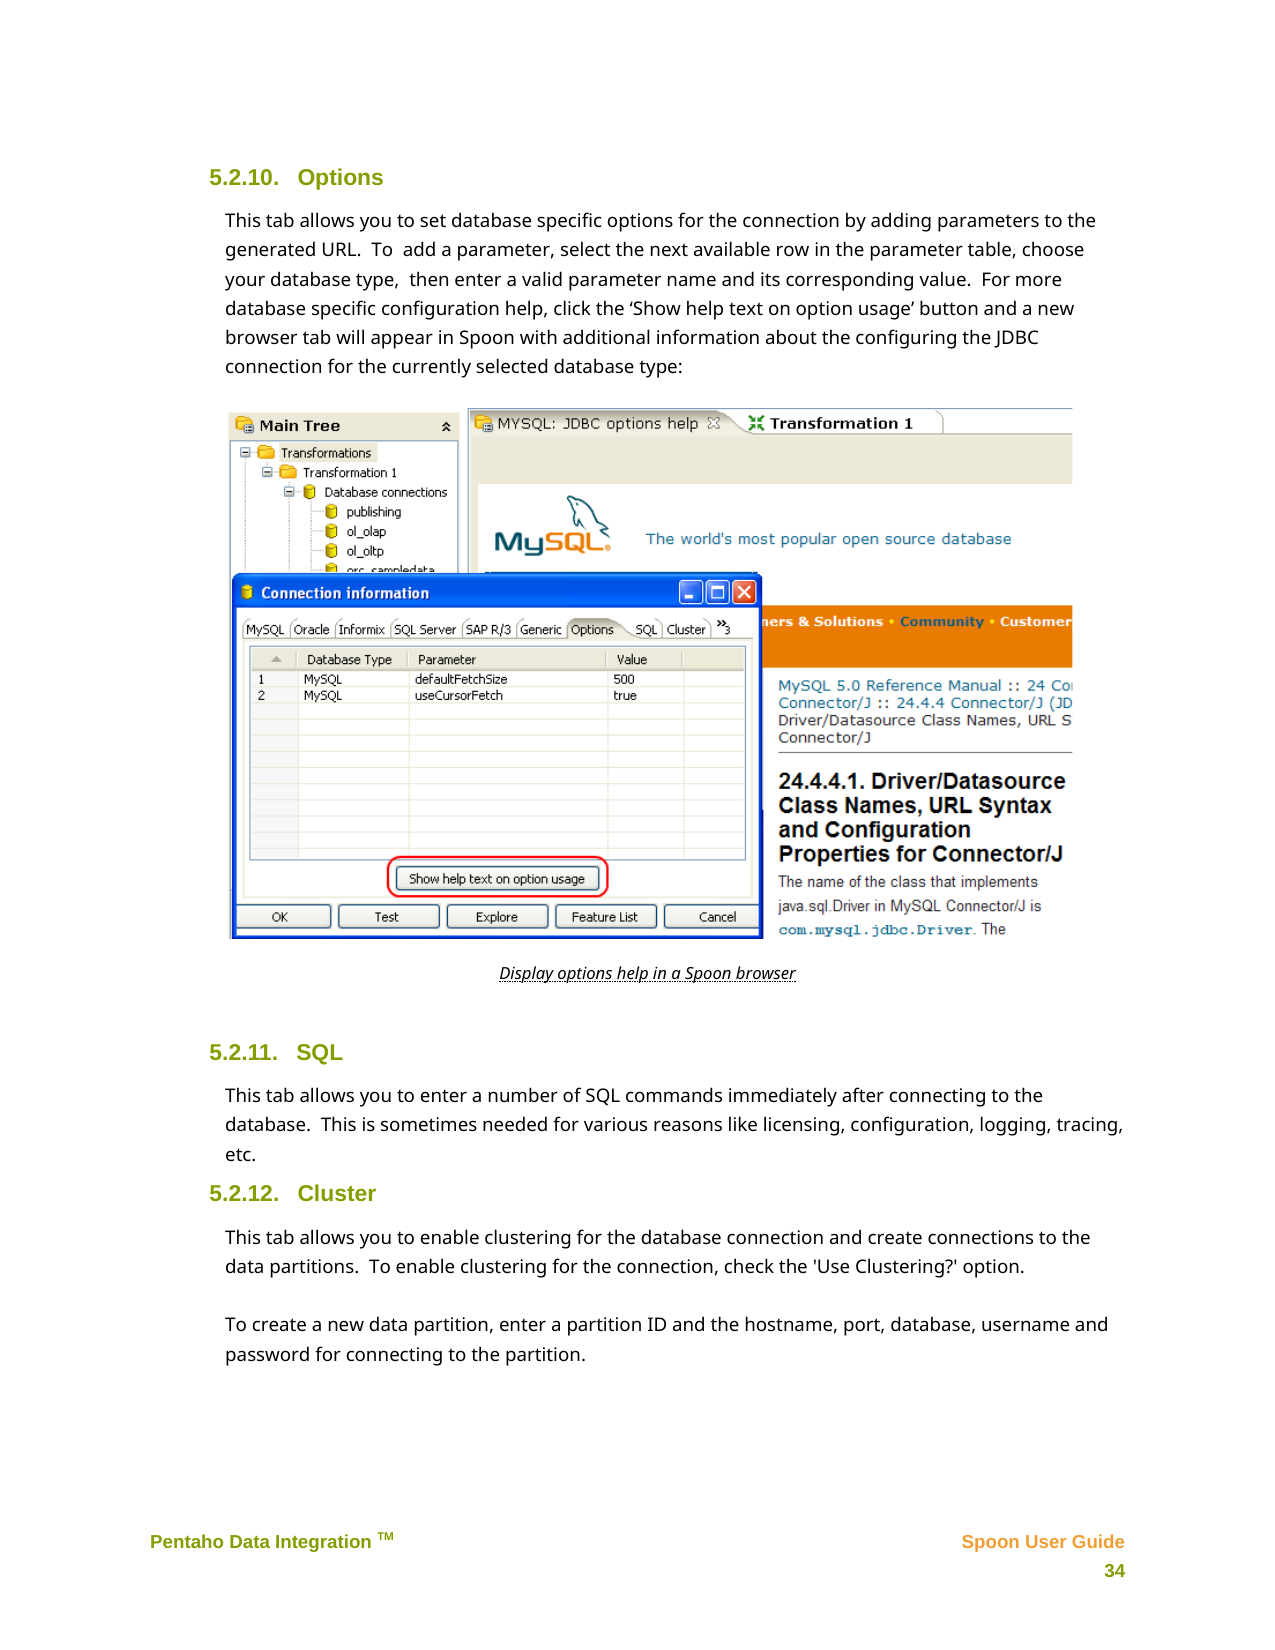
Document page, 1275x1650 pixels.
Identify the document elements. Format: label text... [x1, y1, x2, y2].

subtitle SQL [209, 1032, 1125, 1067]
picture [224, 408, 1073, 939]
text This tab allows you to enter a number of SQL commands immediately after connecting to the database. This is sometimes needed for various reasons like licensing, configuration, logging, tracing, etc. [225, 1079, 1125, 1167]
subtitle Cluster [209, 1174, 1125, 1209]
text This tab allows you to enable clustering for the database connection and create connections to the data partitions. To enable clustering for the connection, check the 'Use Clustering?' option. [225, 1221, 1125, 1279]
text To create a new data partition, enter a partition ID and the hostname, port, database, username and password for connecting to the partition. [225, 1308, 1125, 1367]
list Display options help in a Spoon browser [224, 962, 1072, 984]
text This tab allows you to set database specific options for the connection by adding parameters to the generated URL. To add a parameter, select the next available row in the parameter table, choose your database type, then enter a valid parameter name and its corresponding value. For more database specific configuration help, click the ‘Show help text on option usage’ button and a new browser tab will appear in Spoon with additional information about the configuring the JDBC connection for the currently selected database type: [225, 204, 1125, 379]
subtitle Options [209, 157, 1125, 192]
